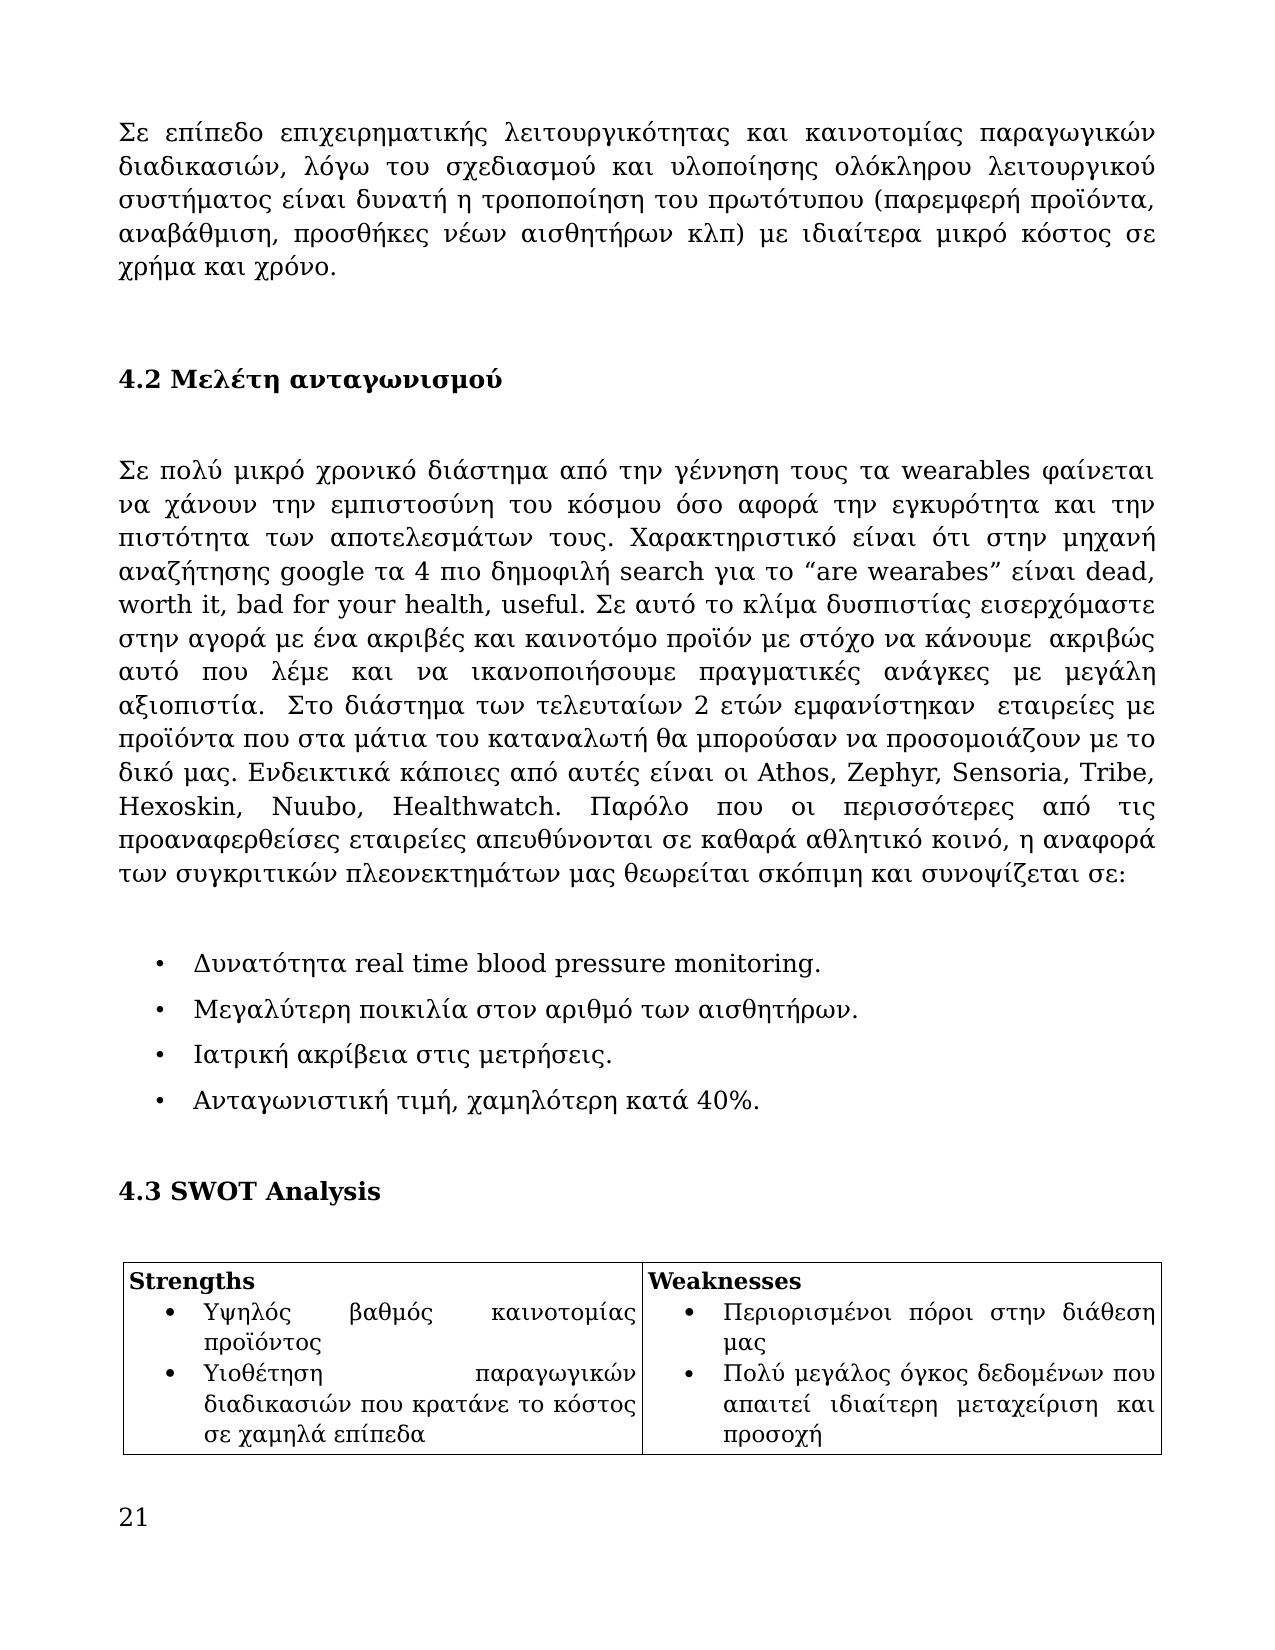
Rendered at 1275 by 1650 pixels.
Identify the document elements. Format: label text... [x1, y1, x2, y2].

text Σε πολύ μικρό χρονικό διάστημα από την γέννηση τους τα wearables φαίνεται να χάνουν την εμπιστοσύνη του κόσμου όσο αφορά την εγκυρότητα και την πιστότητα των αποτελεσμάτων τους. Χαρακτηριστικό είναι ότι στην μηχανή αναζήτησης google τα 4 πιο δημοφιλή search για το “are wearabes” είναι dead, worth it, bad for your health, useful. Σε αυτό το κλίμα δυσπιστίας εισερχόμαστε στην αγορά με ένα ακριβές και καινοτόμο προϊόν με στόχο να κάνουμε ακριβώς αυτό που λέμε και να ικανοποιήσουμε πραγματικές ανάγκες με μεγάλη αξιοπιστία. Στο διάστημα των τελευταίων 2 ετών εμφανίστηκαν εταιρείες με προϊόντα που στα μάτια του καταναλωτή θα μπορούσαν να προσομοιάζουν με το δικό μας. Ενδεικτικά κάποιες από αυτές είναι οι Athos, Zephyr, Sensoria, Tribe, Hexoskin, Nuubo, Healthwatch. Παρόλο που οι περισσότερες από τις προαναφερθείσες εταιρείες απευθύνονται σε καθαρά αθλητικό κοινό, η αναφορά των συγκριτικών πλεονεκτημάτων μας θεωρείται σκόπιμη και συνοψίζεται σε: [118, 456, 1157, 888]
list Δυνατότητα real time blood pressure monitoring. [156, 949, 1157, 979]
list Μεγαλύτερη ποικιλία στον αριθμό των αισθητήρων. [156, 995, 1157, 1024]
table_header Strengths Υψηλός βαθμός καινοτομίας προϊόντος Υιοθέτηση παραγωγικών διαδικασιών που κρατάνε το κόστος σε χαμηλά επίπεδα Σχεδιασμός προϊόντος που επιτρέπει ευελιξία στην ανάπτυξη νέων λύσεων Πολύ ικανή ομάδα με ισχυρό επιστημονικό υπόβαθρο που μπορεί να αποτελέσει πηγή καινοτομίας σε παρόν και μέλλον Είσοδος στην αγορά με τεχνολογικό πλεονέκτημα. Πίστη και αφοσίωση στην υλοποίηση και στις δυνατότητες του προϊόντος από τα μέλη της ομάδας Δυνατότητα εύκολης μετατροπής του προϊόντος ανάλογα με τις ανάγκες της αγοράς Μεγάλο περιθώριο κέρδους δεδομένου του φτηνού κόστους παραγωγής Δυνατότητα άμεσης μαζικής παραγωγής σε περίπτωση ξαφνικής αύξησης της ζήτησης [124, 1263, 642, 1454]
list Ανταγωνιστική τιμή, χαμηλότερη κατά 40%. [156, 1086, 1157, 1115]
table_header Weaknesses Περιορισμένοι πόροι στην διάθεση μας Πολύ μεγάλος όγκος δεδομένων που απαιτεί ιδιαίτερη μεταχείριση και προσοχή Δεν έχει χαραχτεί ολοκληρωμένη στρατηγική marketing των προϊόντων. [643, 1263, 1161, 1454]
text 4.2 Μελέτη ανταγωνισμού [118, 365, 1157, 394]
text 4.3 SWOT Analysis [118, 1177, 1157, 1206]
text Σε επίπεδο επιχειρηματικής λειτουργικότητας και καινοτομίας παραγωγικών διαδικασιών, λόγω του σχεδιασμού και υλοποίησης ολόκληρου λειτουργικού συστήματος είναι δυνατή η τροποποίηση του πρωτότυπου (παρεμφερή προϊόντα, αναβάθμιση, προσθήκες νέων αισθητήρων κλπ) με ιδιαίτερα μικρό κόστος σε χρήμα και χρόνο. [118, 118, 1157, 281]
list Ιατρική ακρίβεια στις μετρήσεις. [156, 1040, 1157, 1069]
